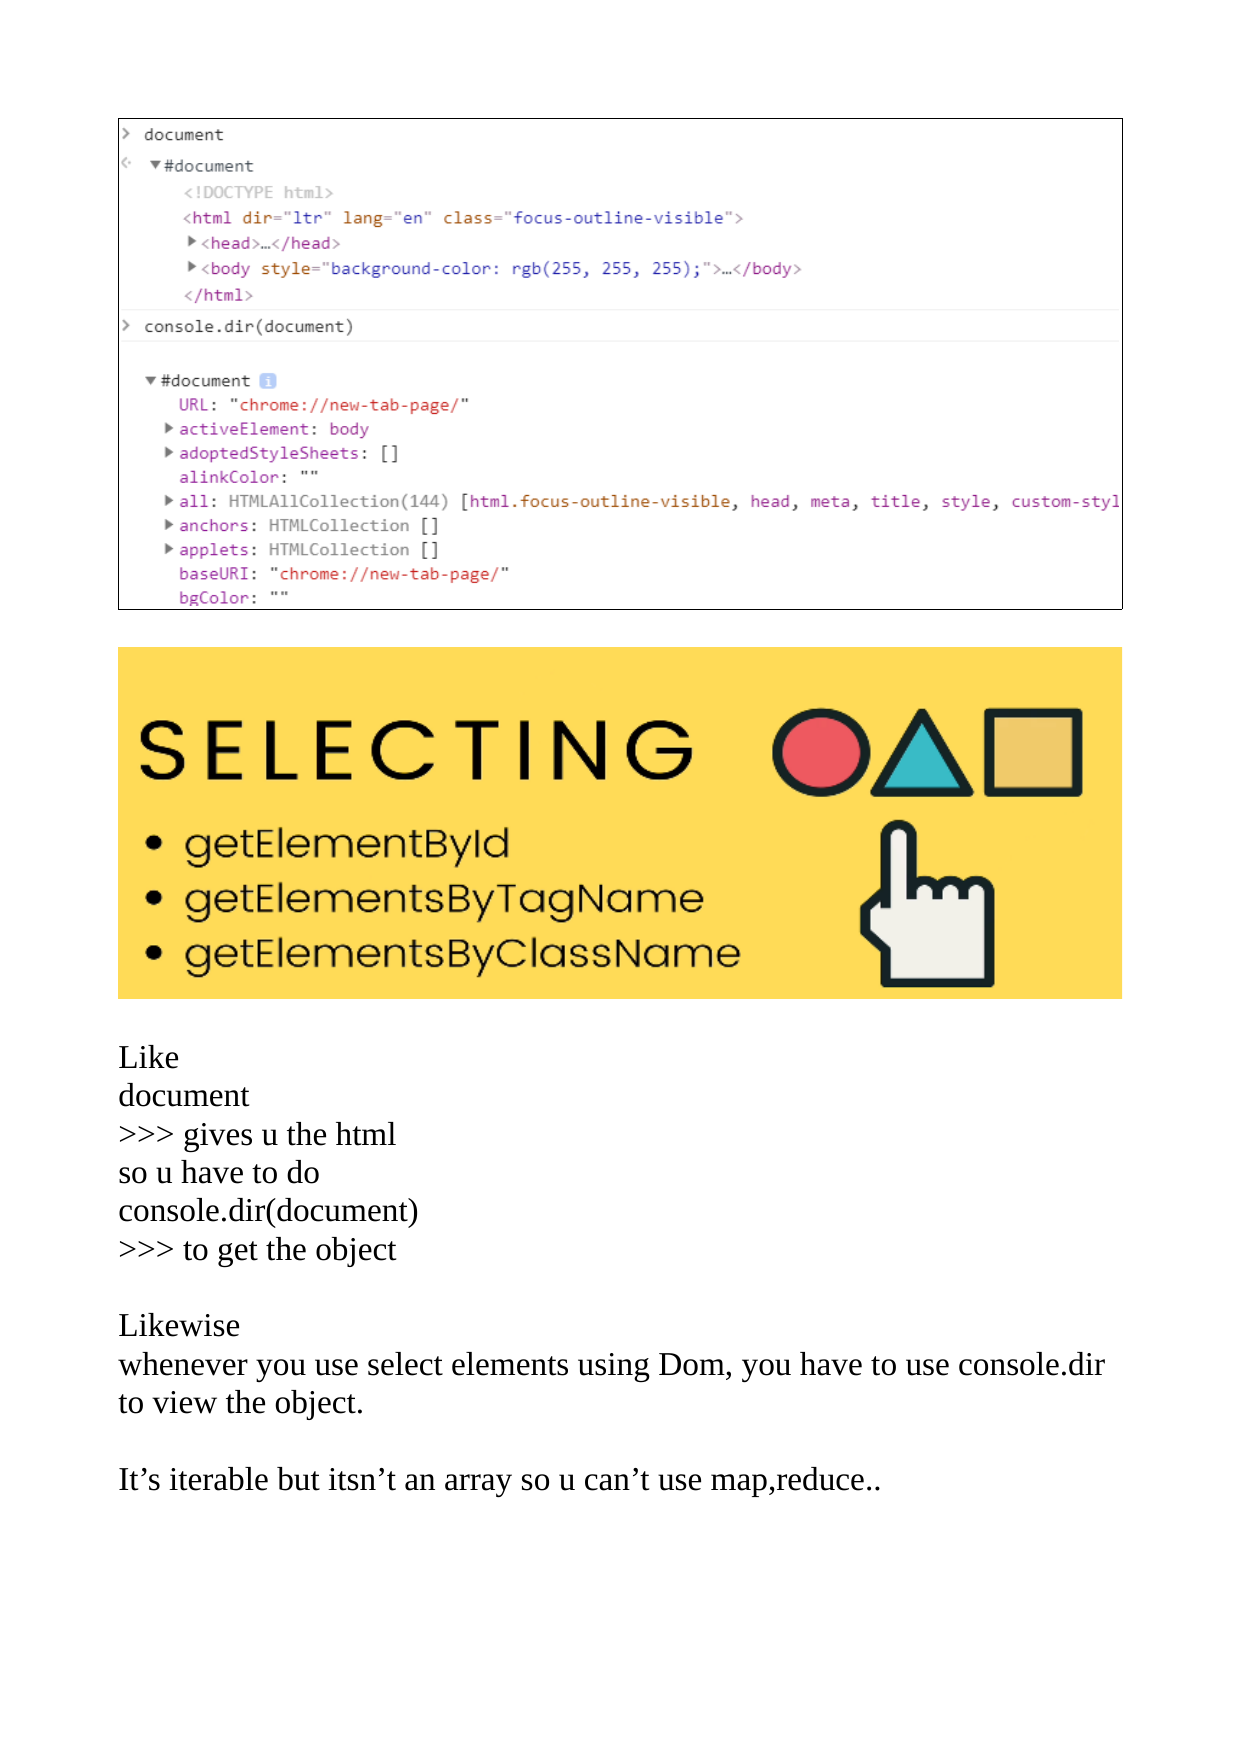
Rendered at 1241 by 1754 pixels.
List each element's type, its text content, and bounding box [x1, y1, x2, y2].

picture [118, 647, 1123, 999]
text document [118, 1075, 1122, 1114]
text whenever you use select elements using Dom, you have to use console.dir to view the object. [118, 1344, 1122, 1420]
text >>> to get the object [118, 1229, 1122, 1267]
picture [121, 121, 1119, 606]
text so u have to do [118, 1152, 1122, 1190]
text It’s iterable but itsn’t an array so u can’t use map,reduce.. [118, 1459, 1122, 1497]
text Likewise [118, 1305, 1122, 1344]
text Like [118, 1037, 1122, 1075]
text console.dir(document) [118, 1190, 1122, 1229]
text >>> gives u the html [118, 1114, 1122, 1152]
